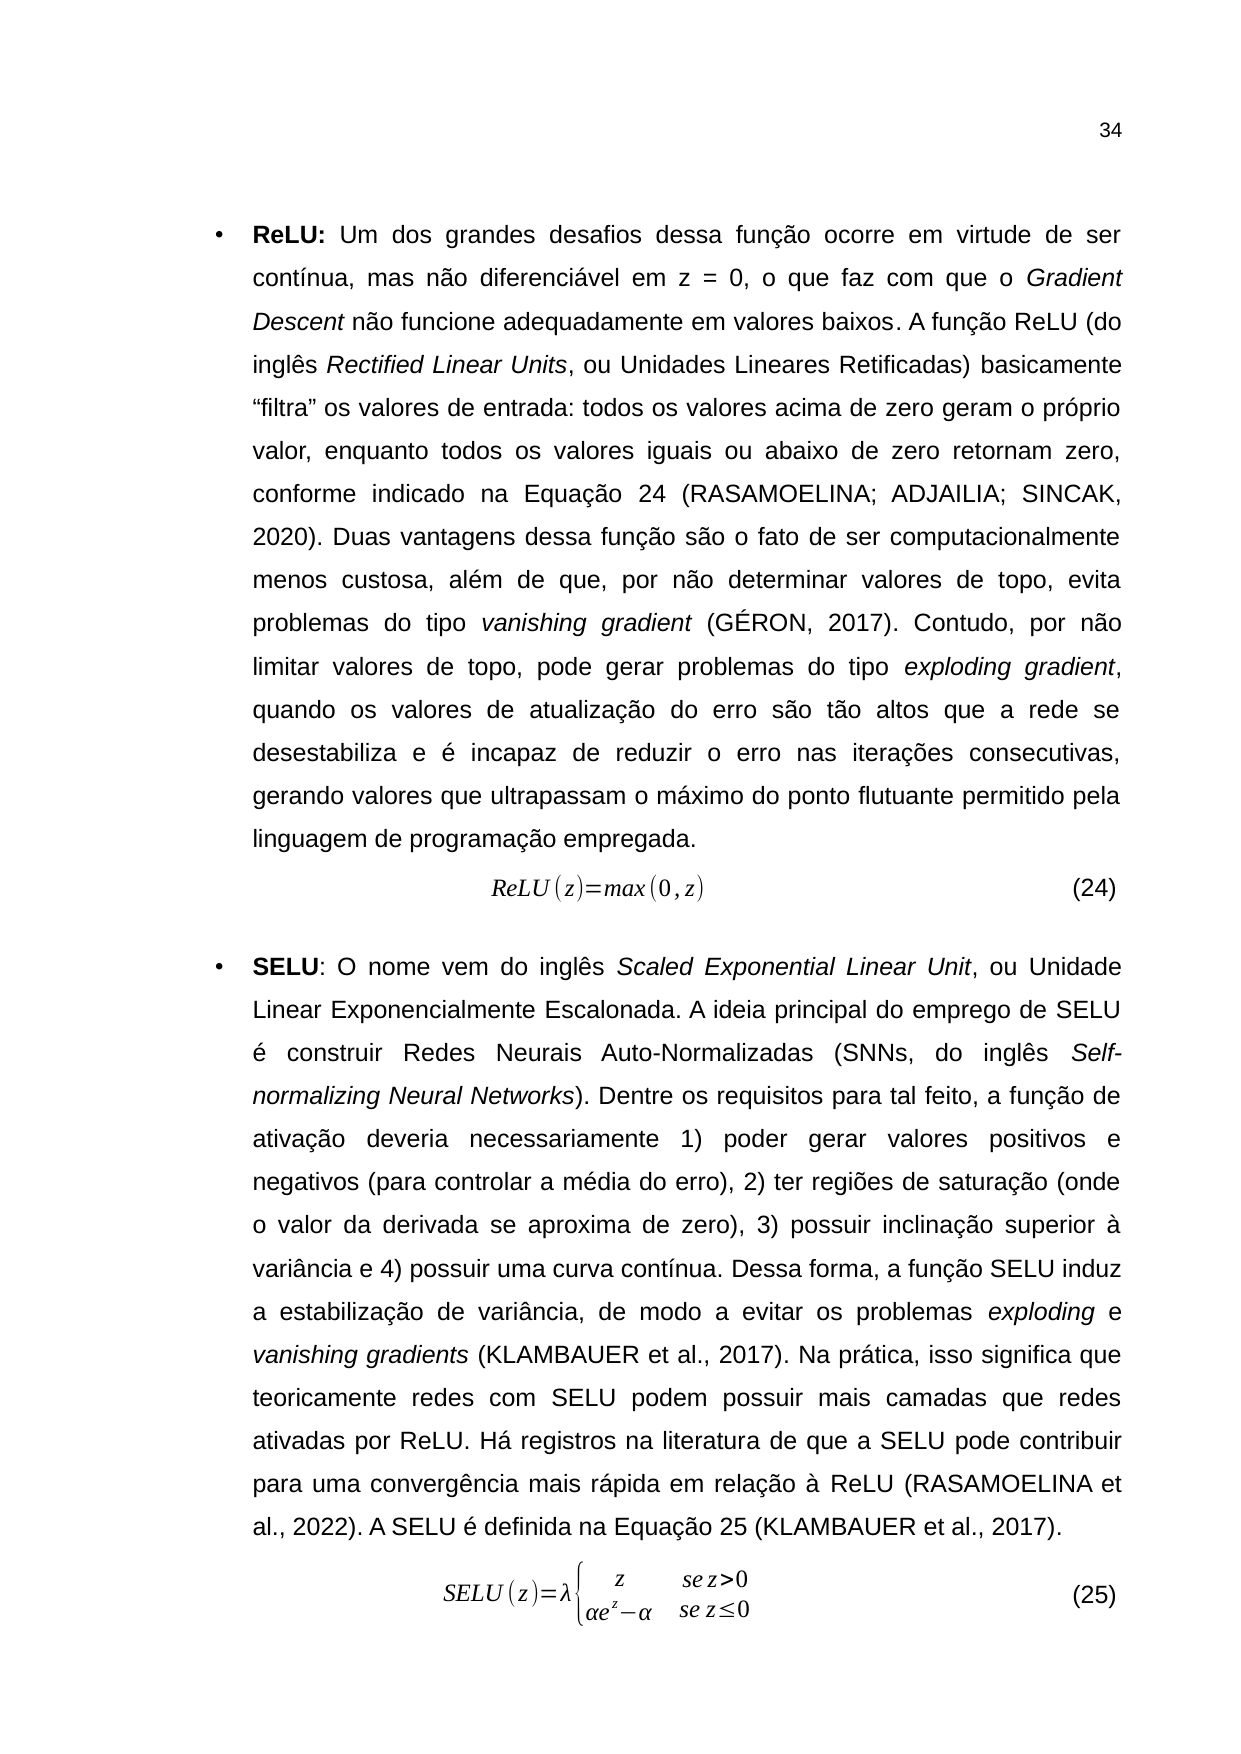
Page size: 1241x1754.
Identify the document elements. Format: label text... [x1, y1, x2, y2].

table_header [177, 867, 1017, 908]
table_header [177, 1556, 1017, 1634]
table_header (25) [1017, 1556, 1122, 1634]
table_header (24) [1017, 867, 1122, 908]
list ReLU: Um dos grandes desafios dessa função ocorre em virtude de ser contínua, mas não diferenciável em z = 0, o que faz com que o Gradient Descent não funcione adequadamente em valores baixos. A função ReLU (do inglês Rectified Linear Units, ou Unidades Lineares Retificadas) basicamente “filtra” os valores de entrada: todos os valores acima de zero geram o próprio valor, enquanto todos os valores iguais ou abaixo de zero retornam zero, conforme indicado na Equação 24 (RASAMOELINA; ADJAILIA; SINCAK, 2020). Duas vantagens dessa função são o fato de ser computacionalmente menos custosa, além de que, por não determinar valores de topo, evita problemas do tipo vanishing gradient (GÉRON, 2017). Contudo, por não limitar valores de topo, pode gerar problemas do tipo exploding gradient, quando os valores de atualização do erro são tão altos que a rede se desestabiliza e é incapaz de reduzir o erro nas iterações consecutivas, gerando valores que ultrapassam o máximo do ponto flutuante permitido pela linguagem de programação empregada. [215, 220, 1122, 853]
list SELU: O nome vem do inglês Scaled Exponential Linear Unit, ou Unidade Linear Exponencialmente Escalonada. A ideia principal do emprego de SELU é construir Redes Neurais Auto-Normalizadas (SNNs, do inglês Self-normalizing Neural Networks). Dentre os requisitos para tal feito, a função de ativação deveria necessariamente 1) poder gerar valores positivos e negativos (para controlar a média do erro), 2) ter regiões de saturação (onde o valor da derivada se aproxima de zero), 3) possuir inclinação superior à variância e 4) possuir uma curva contínua. Dessa forma, a função SELU induz a estabilização de variância, de modo a evitar os problemas exploding e vanishing gradients (KLAMBAUER et al., 2017). Na prática, isso significa que teoricamente redes com SELU podem possuir mais camadas que redes ativadas por ReLU. Há registros na literatura de que a SELU pode contribuir para uma convergência mais rápida em relação à ReLU (RASAMOELINA et al., 2022). A SELU é definida na Equação 25 (KLAMBAUER et al., 2017). [215, 952, 1122, 1541]
